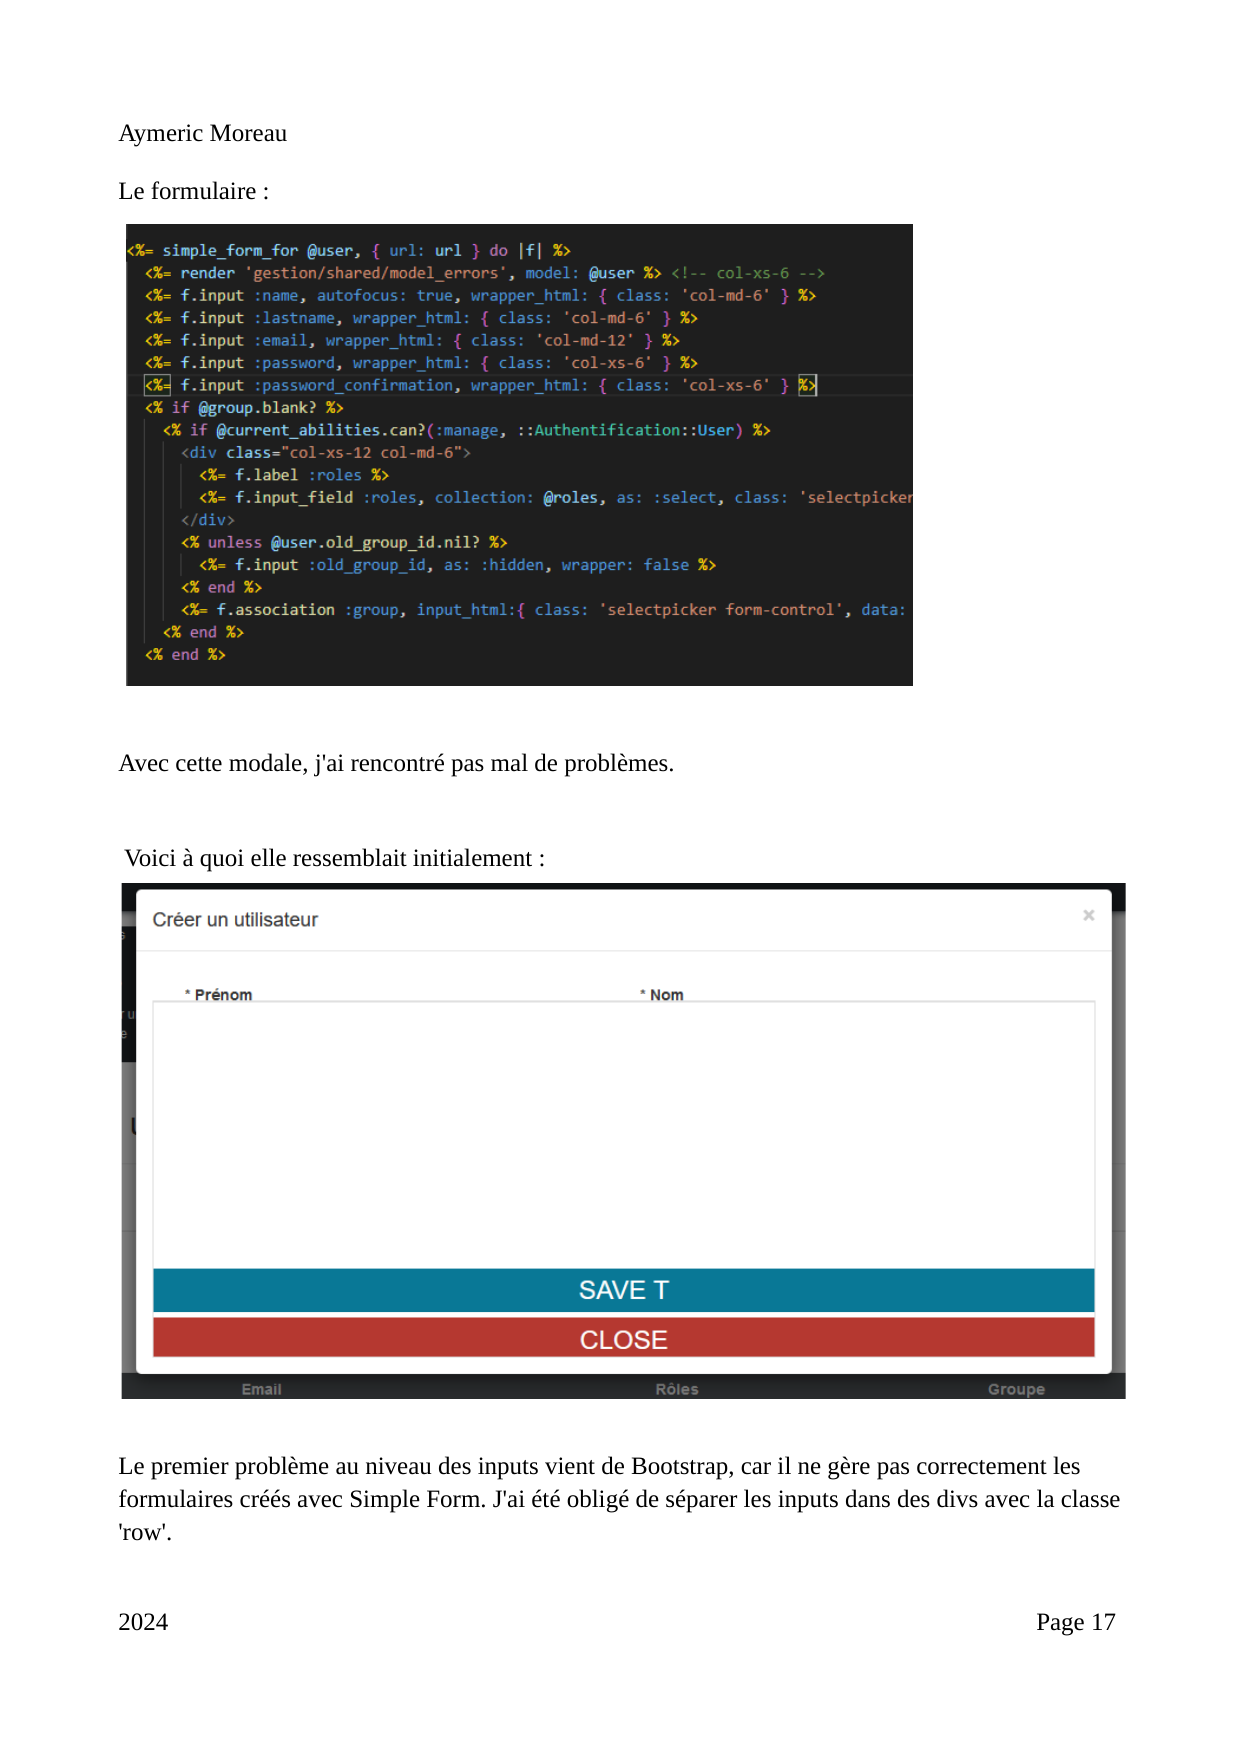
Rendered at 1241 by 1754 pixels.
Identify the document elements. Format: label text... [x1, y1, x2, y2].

text Avec cette modale, j'ai rencontré pas mal de problèmes. [118, 748, 1122, 776]
picture [121, 883, 1126, 1399]
picture [126, 224, 913, 686]
text Le premier problème au niveau des inputs vient de Bootstrap, car il ne gère pas correctement les formulaires créés avec Simple Form. J'ai été obligé de séparer les inputs dans des divs avec la classe 'row'. [118, 1451, 1122, 1546]
text Voici à quoi elle ressemblait initialement : [118, 843, 1122, 872]
text Le formulaire : [118, 176, 1122, 205]
